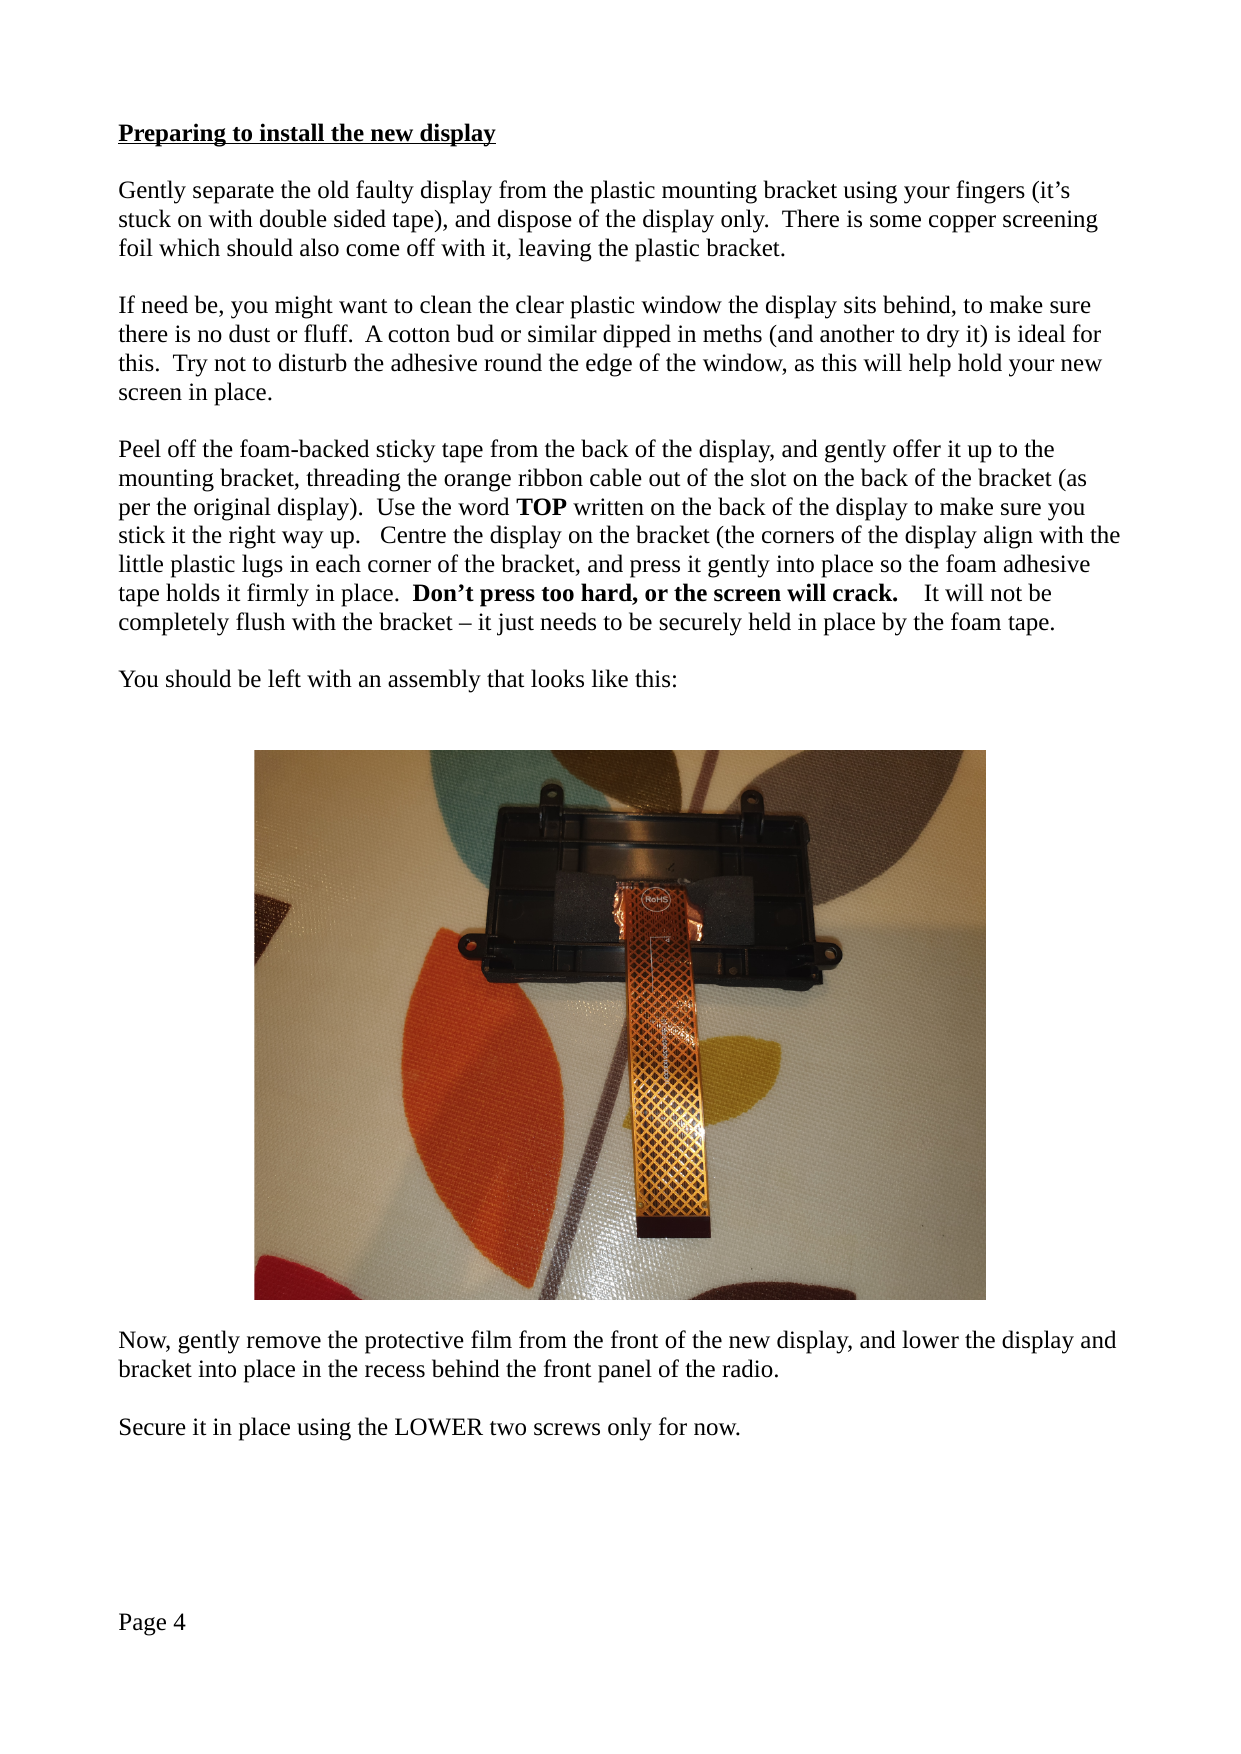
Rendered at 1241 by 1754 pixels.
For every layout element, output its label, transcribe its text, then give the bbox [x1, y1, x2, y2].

picture [254, 750, 986, 1300]
text Gently separate the old faulty display from the plastic mounting bracket using your fingers (it’s stuck on with double sided tape), and dispose of the display only. There is some copper screening foil which should also come off with it, leaving the plastic bracket. [118, 176, 1122, 262]
text If need be, you might want to clean the clear plastic window the display sits behind, to make sure there is no dust or fluff. A cotton bud or similar dipped in meths (and another to dry it) is ideal for this. Try not to disturb the adhesive round the edge of the window, as this will help hold your new screen in place. [118, 291, 1122, 406]
text You should be left with an assembly that looks like this: [118, 664, 1122, 693]
text Now, gently remove the protective film from the front of the new display, and lower the display and bracket into place in the recess behind the front panel of the radio. [118, 1326, 1122, 1383]
text Secure it in place using the LOWER two screws only for now. [118, 1412, 1122, 1441]
text Preparing to install the new display [118, 118, 1122, 147]
text Peel off the foam-backed sticky tape from the back of the display, and gently offer it up to the mounting bracket, threading the orange ribbon cable out of the slot on the back of the bracket (as per the original display). Use the word TOP written on the back of the display to make sure you stick it the right way up. Centre the display on the bracket (the corners of the display align with the little plastic lugs in each corner of the bracket, and press it gently into place so the foam adhesive tape holds it firmly in place. Don’t press too hard, or the screen will crack. It will not be completely flush with the bracket – it just needs to be securely held in place by the foam tape. [118, 434, 1122, 636]
